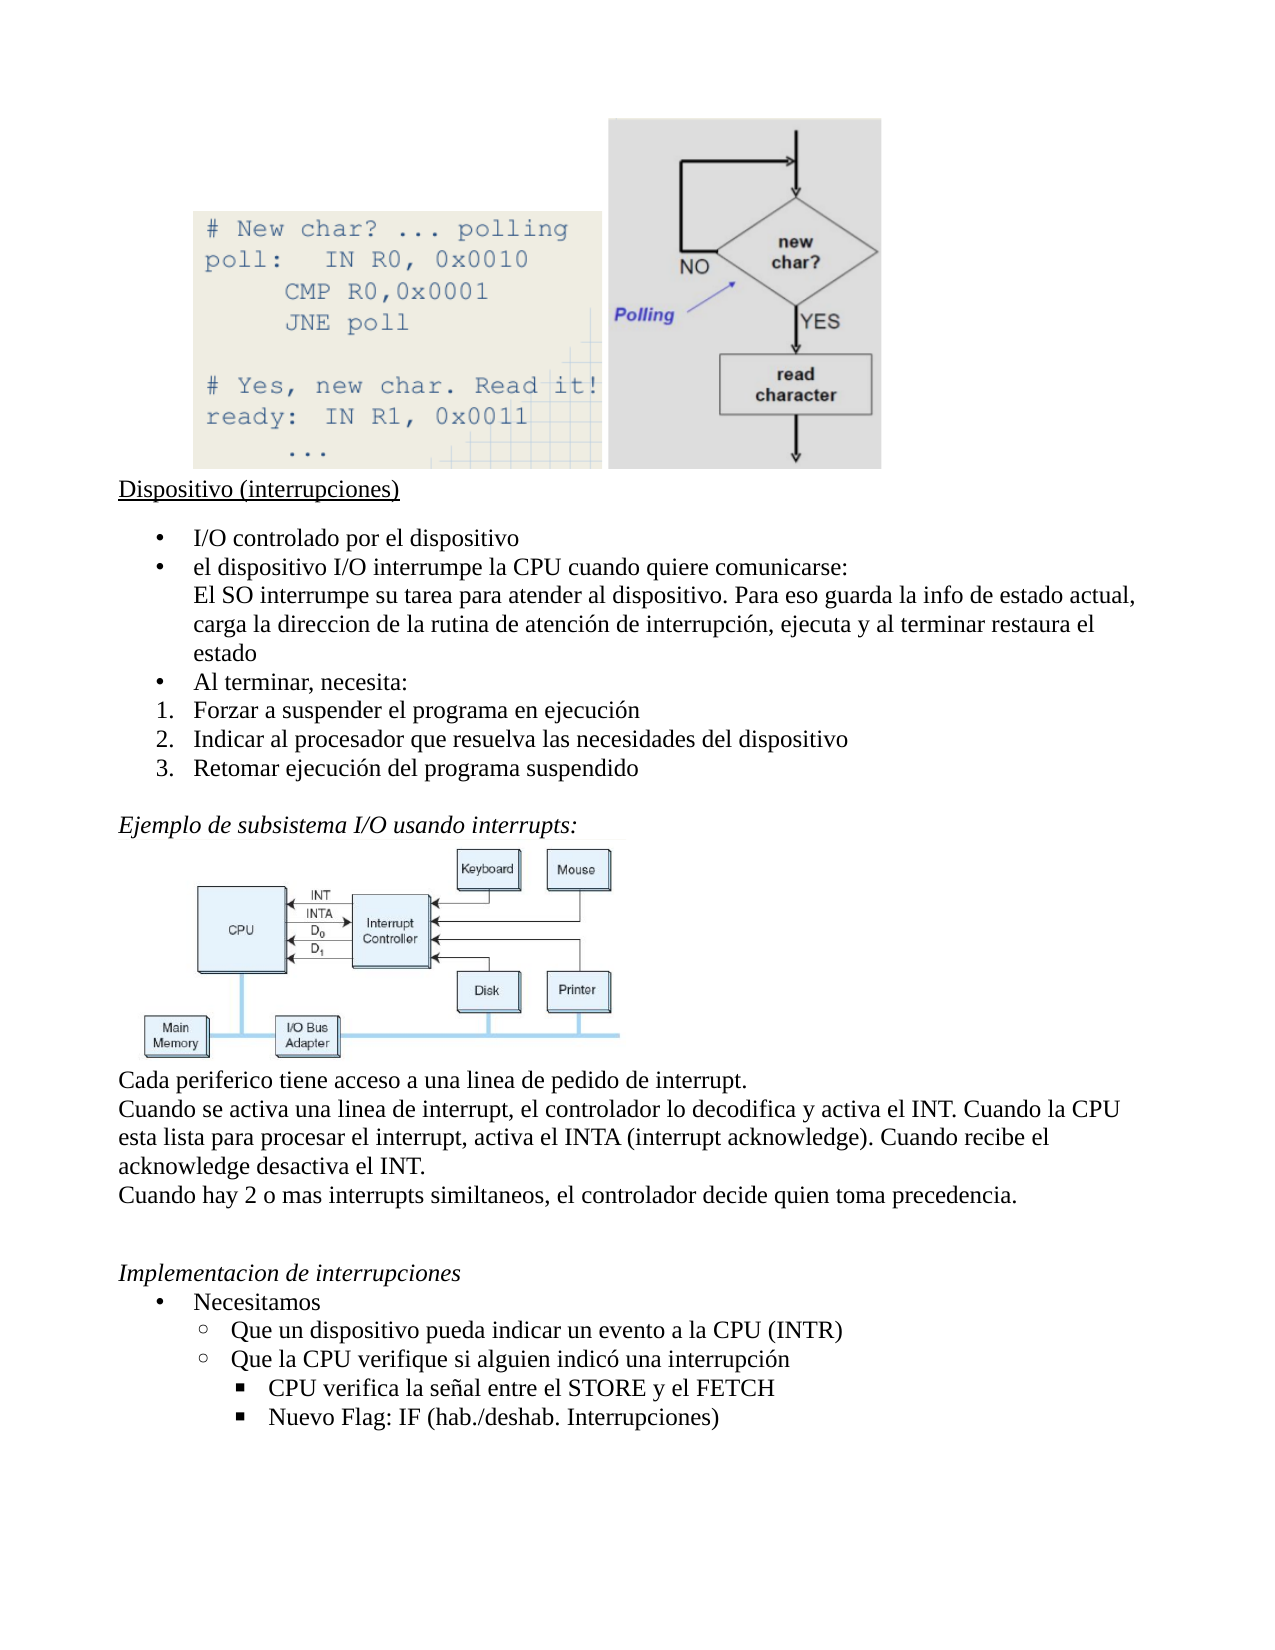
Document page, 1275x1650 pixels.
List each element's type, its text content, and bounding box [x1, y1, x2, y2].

list I/O controlado por el dispositivo [156, 523, 1157, 552]
list Al terminar, necesita: [156, 667, 1157, 696]
list el dispositivo I/O interrumpe la CPU cuando quiere comunicarse: [156, 552, 1157, 581]
list Que la CPU verifique si alguien indicó una interrupción [193, 1344, 1157, 1373]
text Ejemplo de subsistema I/O usando interrupts: [118, 811, 1157, 839]
list Nuevo Flag: IF (hab./deshab. Interrupciones) [231, 1402, 1157, 1430]
text Cuando se activa una linea de interrupt, el controlador lo decodifica y activa el INT. Cuando la CPU esta lista para procesar el interrupt, activa el INTA (interrupt acknowledge). Cuando recibe el acknowledge desactiva el INT. [118, 1094, 1157, 1180]
list Necesitamos [156, 1287, 1157, 1315]
list Retomar ejecución del programa suspendido [156, 753, 1157, 782]
text Cada periferico tiene acceso a una linea de pedido de interrupt. [118, 1065, 1157, 1094]
list Indicar al procesador que resuelva las necesidades del dispositivo [156, 724, 1157, 753]
picture [118, 839, 627, 1065]
text Dispositivo (interrupciones) [118, 474, 1157, 503]
text Implementacion de interrupciones [118, 1258, 1157, 1287]
picture [608, 118, 882, 469]
list El SO interrumpe su tarea para atender al dispositivo. Para eso guarda la info de estado actual, carga la direccion de la rutina de atención de interrupción, ejecuta y al terminar restaura el estado [156, 581, 1157, 667]
text Cuando hay 2 o mas interrupts similtaneos, el controlador decide quien toma precedencia. [118, 1180, 1157, 1209]
list CPU verifica la señal entre el STORE y el FETCH [231, 1373, 1157, 1402]
picture [193, 211, 603, 469]
list Forzar a suspender el programa en ejecución [156, 696, 1157, 724]
list Que un dispositivo pueda indicar un evento a la CPU (INTR) [193, 1315, 1157, 1344]
